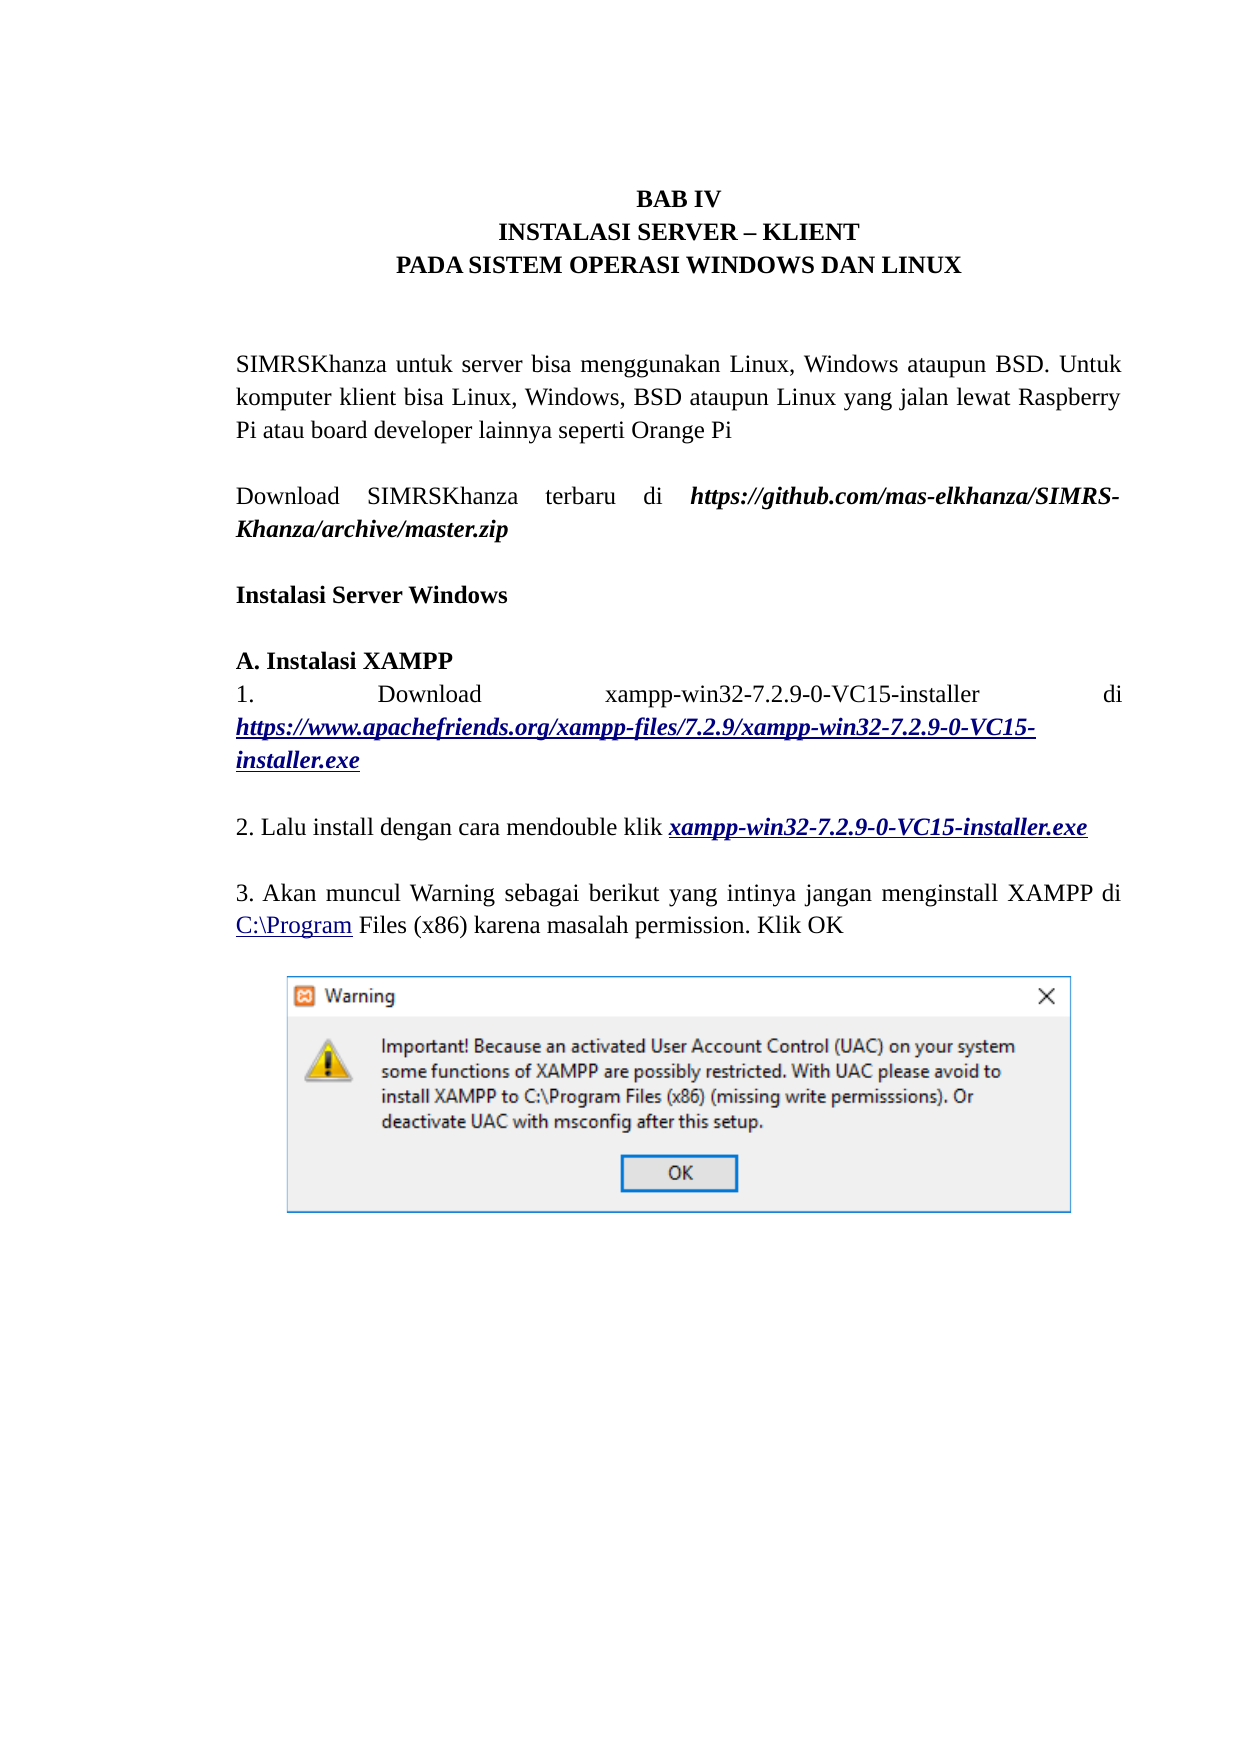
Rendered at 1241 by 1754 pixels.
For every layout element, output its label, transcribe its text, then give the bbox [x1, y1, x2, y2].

text BAB IV INSTALASI SERVER – KLIENT [236, 184, 1122, 246]
picture [286, 976, 1072, 1213]
text 3. Akan muncul Warning sebagai berikut yang intinya jangan menginstall XAMPP di C:\Program Files (x86) karena masalah permission. Klik OK [236, 878, 1122, 939]
text A. Instalasi XAMPP [236, 646, 1122, 675]
text Instalasi Server Windows [236, 580, 1122, 609]
text 1. Download xampp-win32-7.2.9-0-VC15-installer di https://www.apachefriends.org/xampp-files/7.2.9/xampp-win32-7.2.9-0-VC15-installer.exe [236, 679, 1122, 774]
text SIMRSKhanza untuk server bisa menggunakan Linux, Windows ataupun BSD. Untuk komputer klient bisa Linux, Windows, BSD ataupun Linux yang jalan lewat Raspberry Pi atau board developer lainnya seperti Orange Pi [236, 349, 1122, 444]
text PADA SISTEM OPERASI WINDOWS DAN LINUX [236, 250, 1122, 279]
text Download SIMRSKhanza terbaru di https://github.com/mas-elkhanza/SIMRS-Khanza/archive/master.zip [236, 481, 1122, 543]
text 2. Lalu install dengan cara mendouble klik xampp-win32-7.2.9-0-VC15-installer.exe [236, 812, 1122, 840]
